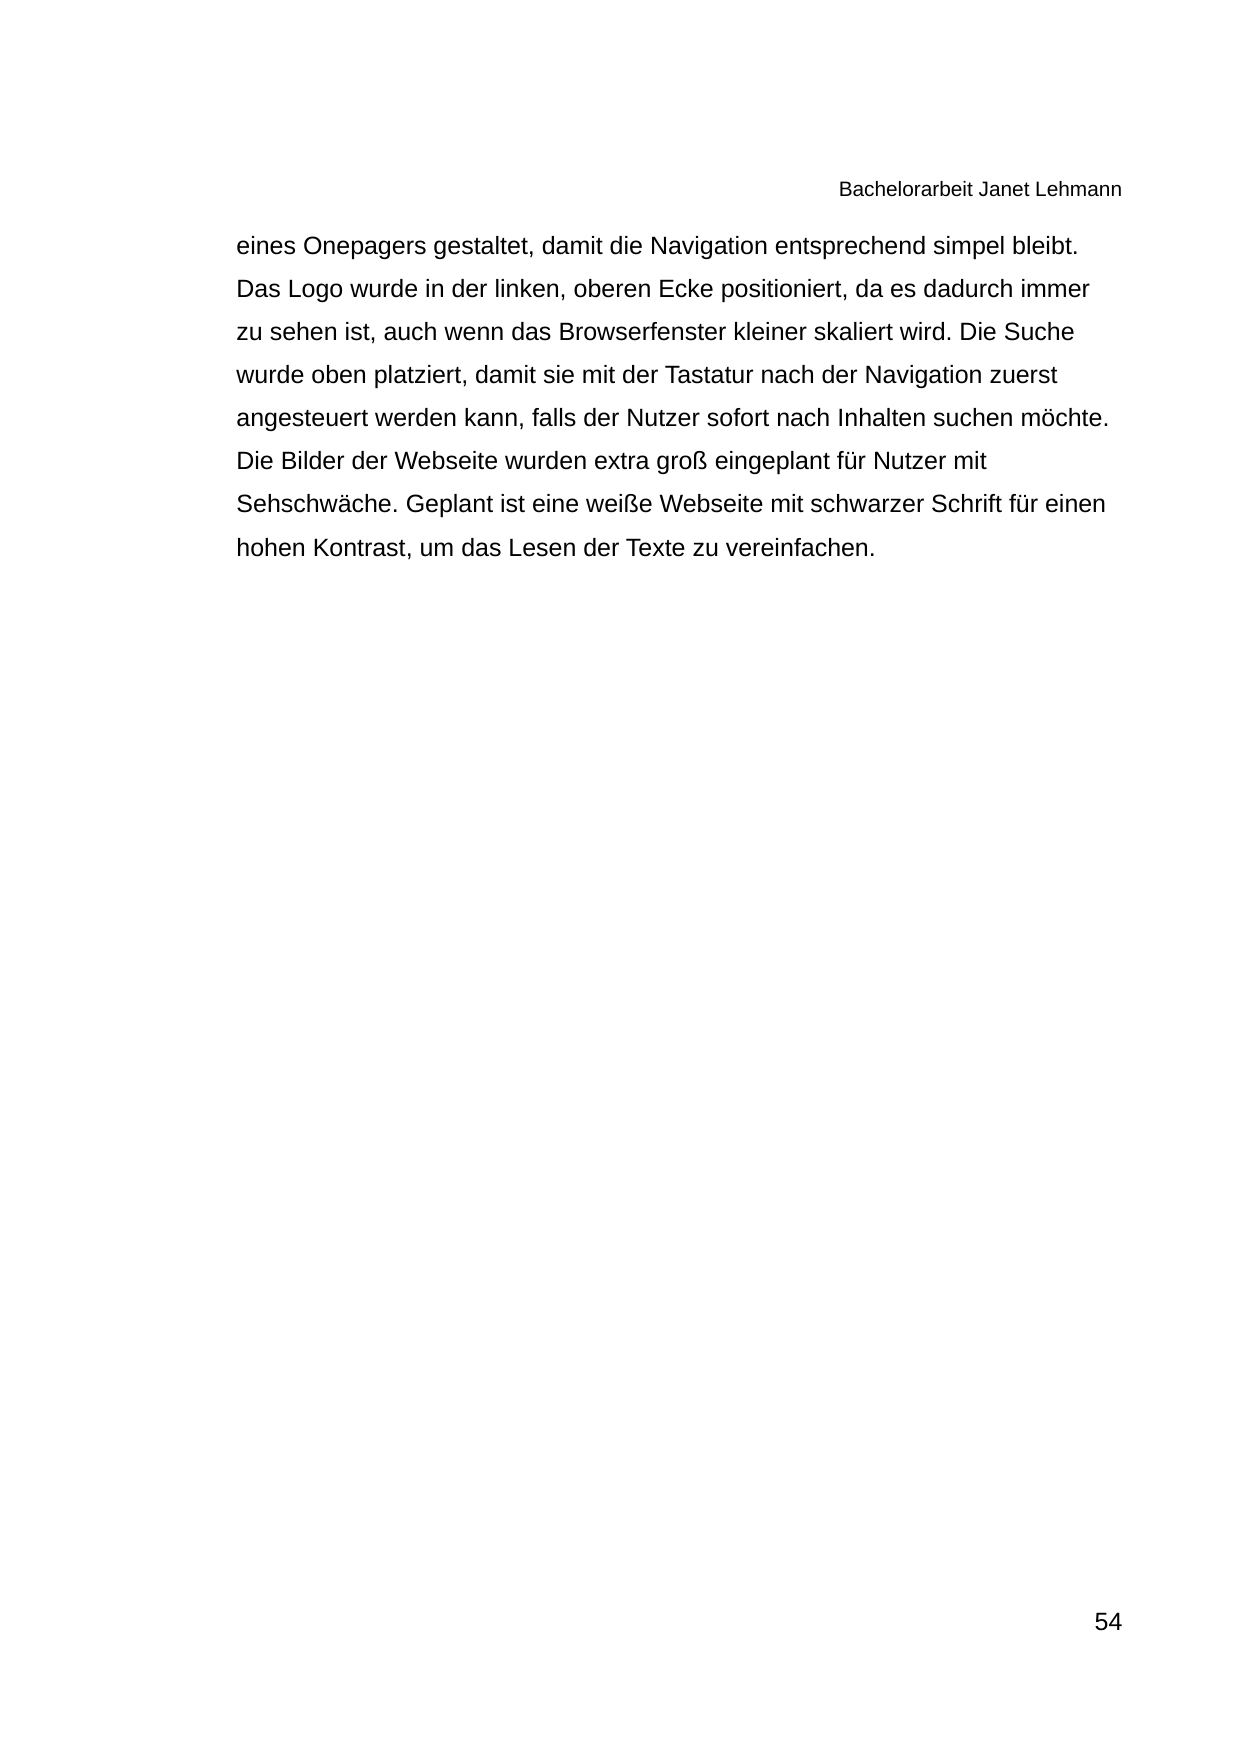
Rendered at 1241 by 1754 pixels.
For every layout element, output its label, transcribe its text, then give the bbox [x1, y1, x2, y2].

text eines Onepagers gestaltet, damit die Navigation entsprechend simpel bleibt. Das Logo wurde in der linken, oberen Ecke positioniert, da es dadurch immer zu sehen ist, auch wenn das Browserfenster kleiner skaliert wird. Die Suche wurde oben platziert, damit sie mit der Tastatur nach der Navigation zuerst angesteuert werden kann, falls der Nutzer sofort nach Inhalten suchen möchte. Die Bilder der Webseite wurden extra groß eingeplant für Nutzer mit Sehschwäche. Geplant ist eine weiße Webseite mit schwarzer Schrift für einen hohen Kontrast, um das Lesen der Texte zu vereinfachen. [236, 231, 1122, 561]
